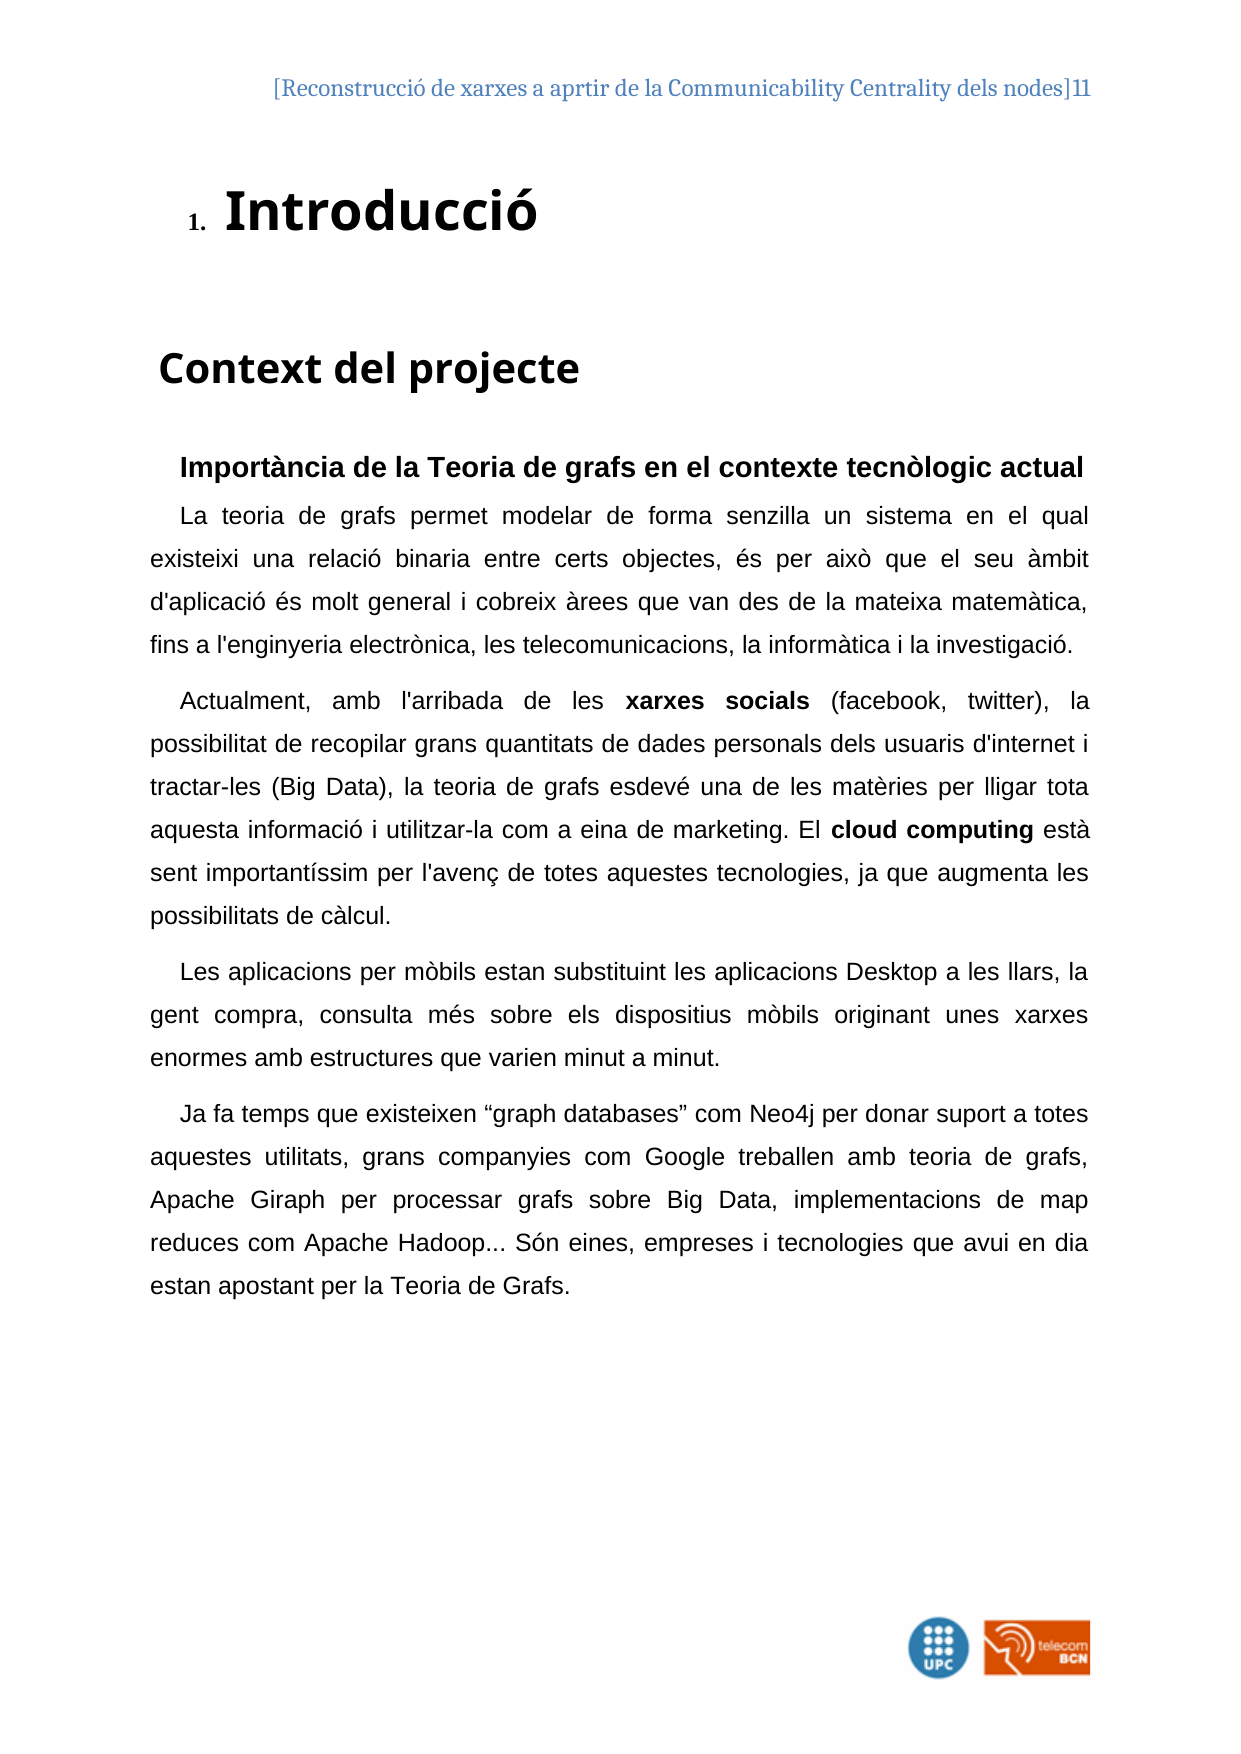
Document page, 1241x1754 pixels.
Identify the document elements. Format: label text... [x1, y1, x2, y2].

text Les aplicacions per mòbils estan substituint les aplicacions Desktop a les llars, la gent compra, consulta més sobre els dispositius mòbils originant unes xarxes enormes amb estructures que varien minut a minut. [150, 957, 1090, 1072]
subtitle Importància de la Teoria de grafs en el contexte tecnòlogic actual [150, 449, 1090, 483]
text La teoria de grafs permet modelar de forma senzilla un sistema en el qual existeixi una relació binaria entre certs objectes, és per això que el seu àmbit d'aplicació és molt general i cobreix àrees que van des de la mateixa matemàtica, fins a l'enginyeria electrònica, les telecomunicacions, la informàtica i la investigació. [150, 501, 1090, 659]
text Actualment, amb l'arribada de les xarxes socials (facebook, twitter), la possibilitat de recopilar grans quantitats de dades personals dels usuaris d'internet i tractar-les (Big Data), la teoria de grafs esdevé una de les matèries per lligar tota aquesta informació i utilitzar-la com a eina de marketing. El cloud computing està sent importantíssim per l'avenç de totes aquestes tecnologies, ja que augmenta les possibilitats de càlcul. [150, 686, 1090, 930]
picture [904, 1614, 1091, 1681]
subtitle Introducció [187, 173, 1090, 247]
subtitle Context del projecte [158, 338, 1090, 395]
text Ja fa temps que existeixen “graph databases” com Neo4j per donar suport a totes aquestes utilitats, grans companyies com Google treballen amb teoria de grafs, Apache Giraph per processar grafs sobre Big Data, implementacions de map reduces com Apache Hadoop... Són eines, empreses i tecnologies que avui en dia estan apostant per la Teoria de Grafs. [150, 1099, 1090, 1300]
